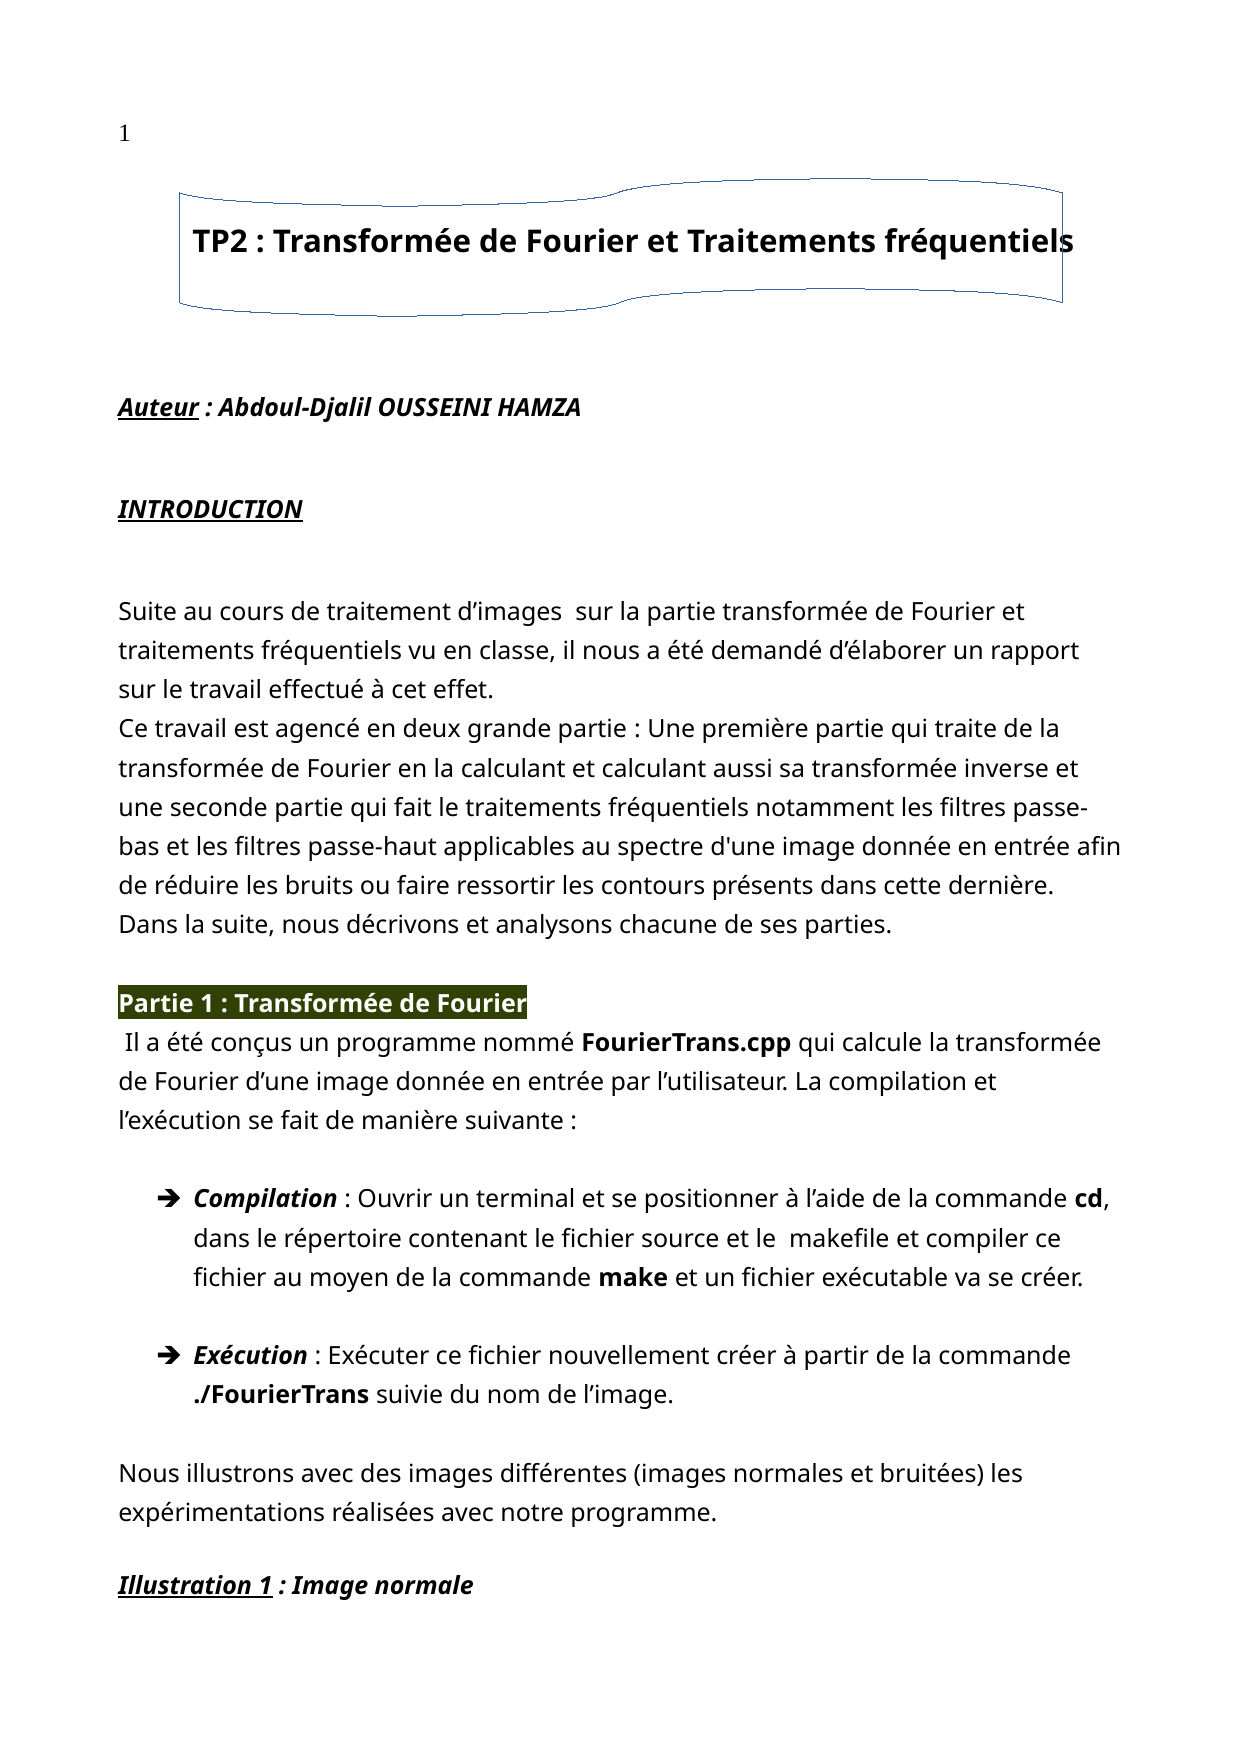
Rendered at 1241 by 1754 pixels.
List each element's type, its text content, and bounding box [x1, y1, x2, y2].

text Dans la suite, nous décrivons et analysons chacune de ses parties. [118, 907, 1122, 941]
text Suite au cours de traitement d’images sur la partie transformée de Fourier et traitements fréquentiels vu en classe, il nous a été demandé d’élaborer un rapport sur le travail effectué à cet effet. [118, 593, 1122, 706]
text TP2 : Transformée de Fourier et Traitements fréquentiels [118, 219, 179, 262]
text Ce travail est agencé en deux grande partie : Une première partie qui traite de la transformée de Fourier en la calculant et calculant aussi sa transformée inverse et une seconde partie qui fait le traitements fréquentiels notamment les filtres passe-bas et les filtres passe-haut applicables au spectre d'une image donnée en entrée afin de réduire les bruits ou faire ressortir les contours présents dans cette dernière. [118, 711, 1122, 902]
text Auteur : Abdoul-Djalil OUSSEINI HAMZA [118, 389, 1122, 423]
list Exécution : Exécuter ce fichier nouvellement créer à partir de la commande ./FourierTrans suivie du nom de l’image. [156, 1338, 1122, 1411]
text INTRODUCTION [118, 491, 1122, 526]
list Compilation : Ouvrir un terminal et se positionner à l’aide de la commande cd, dans le répertoire contenant le fichier source et le makefile et compiler ce fichier au moyen de la commande make et un fichier exécutable va se créer. [156, 1181, 1122, 1293]
text Nous illustrons avec des images différentes (images normales et bruitées) les expérimentations réalisées avec notre programme. [118, 1455, 1122, 1528]
text TP2 : Transformée de Fourier et Traitements fréquentiels [180, 219, 1062, 262]
text Illustration 1 : Image normale [118, 1568, 1122, 1602]
text Partie 1 : Transformée de Fourier [118, 985, 1122, 1019]
text Il a été conçus un programme nommé FourierTrans.cpp qui calcule la transformée de Fourier d’une image donnée en entrée par l’utilisateur. La compilation et l’exécution se fait de manière suivante : [118, 1024, 1122, 1137]
text TP2 : Transformée de Fourier et Traitements fréquentiels [1063, 219, 1122, 262]
